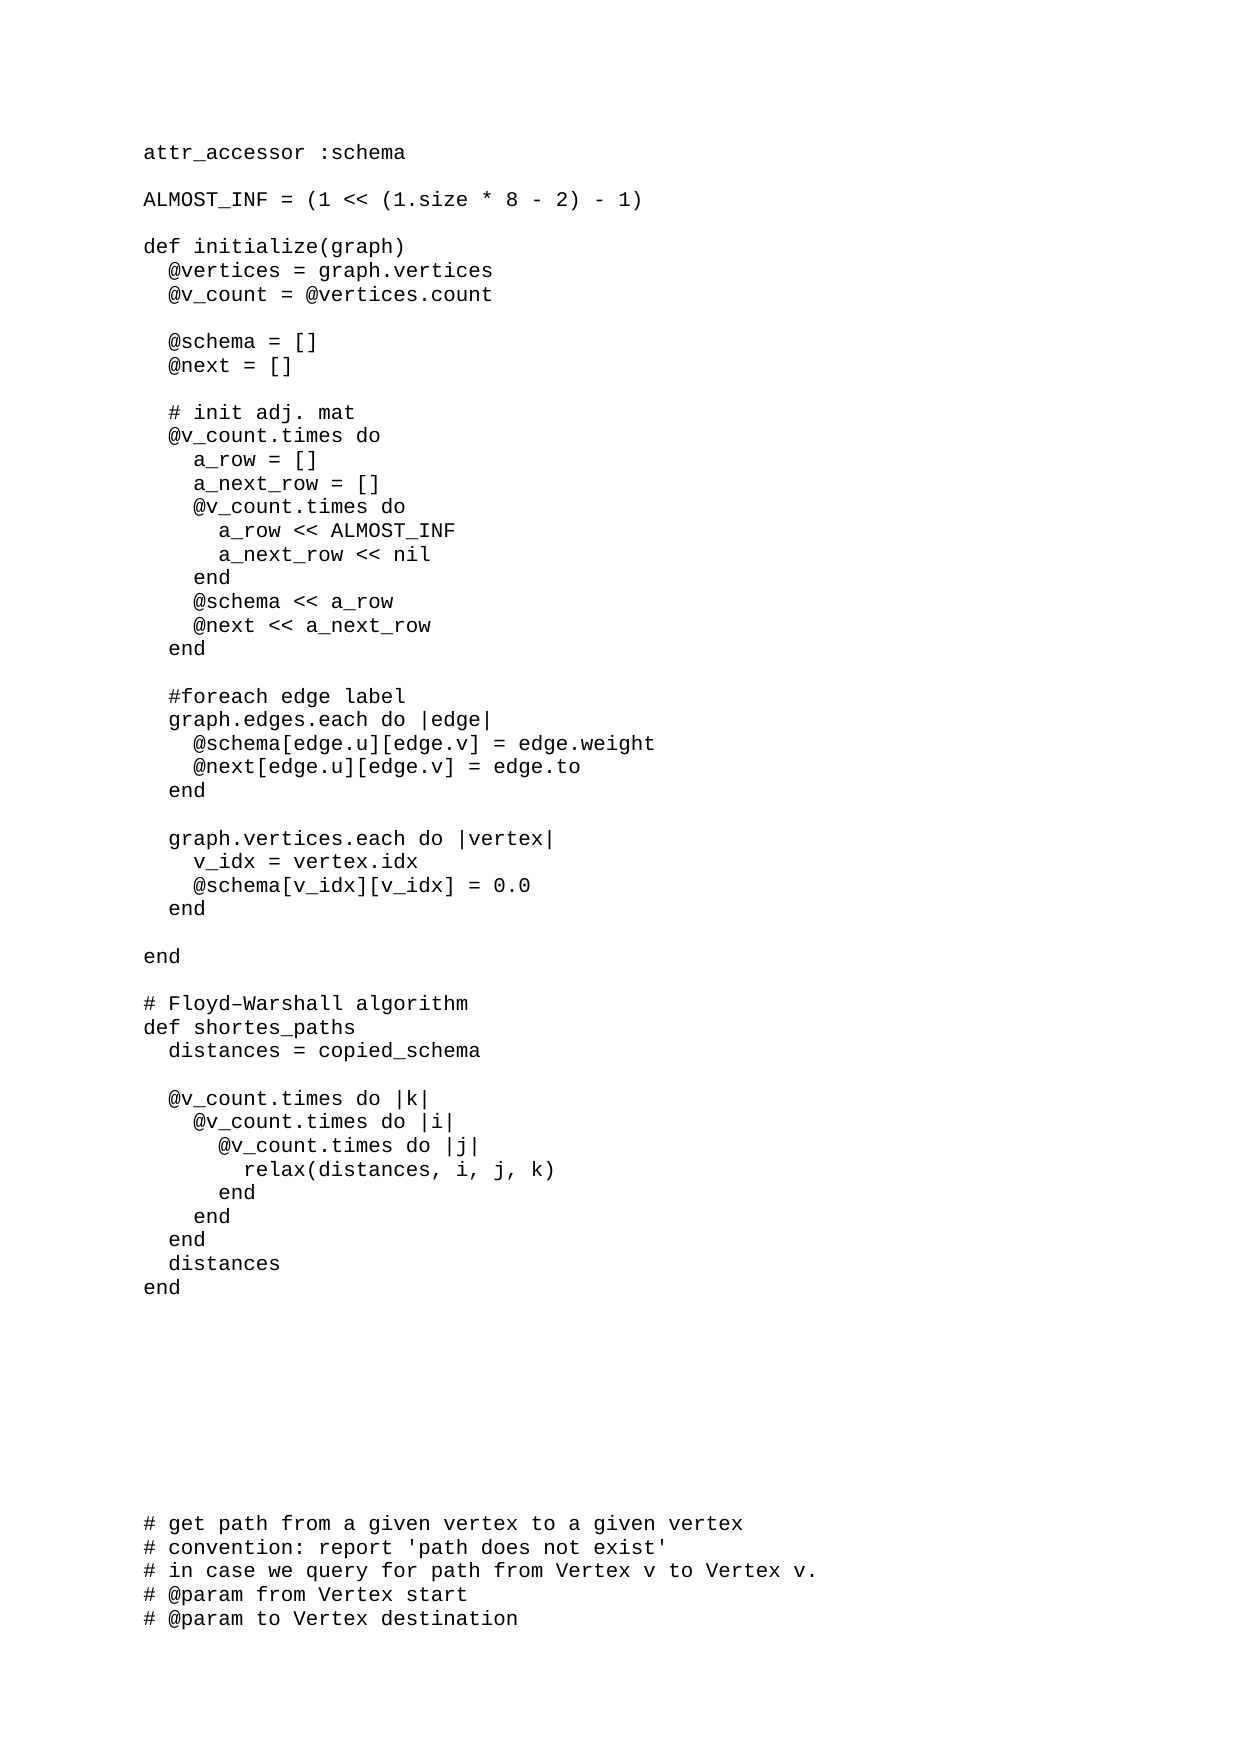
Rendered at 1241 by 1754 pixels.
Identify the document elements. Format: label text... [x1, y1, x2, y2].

text end [118, 638, 1122, 662]
text # convention: report 'path does not exist' [118, 1537, 1122, 1561]
text # @param from Vertex start [118, 1584, 1122, 1608]
text def initialize(graph) [118, 236, 1122, 260]
text # @param to Vertex destination [118, 1608, 1122, 1631]
text # in case we query for path from Vertex v to Vertex v. [118, 1561, 1122, 1584]
text @next = [] [118, 354, 1122, 378]
text # init adj. mat [118, 402, 1122, 426]
text @v_count.times do [118, 426, 1122, 449]
text distances [118, 1253, 1122, 1277]
text a_next_row = [] [118, 473, 1122, 496]
text graph.vertices.each do |vertex| [118, 827, 1122, 851]
text attr_accessor :schema [118, 142, 1122, 165]
text @next[edge.u][edge.v] = edge.to [118, 757, 1122, 780]
text end [118, 567, 1122, 591]
text end [118, 1277, 1122, 1300]
text @schema[v_idx][v_idx] = 0.0 [118, 875, 1122, 898]
text graph.edges.each do |edge| [118, 709, 1122, 733]
text end [118, 1229, 1122, 1253]
text @v_count = @vertices.count [118, 284, 1122, 307]
text a_row = [] [118, 449, 1122, 473]
text # Floyd–Warshall algorithm [118, 993, 1122, 1017]
text @schema = [] [118, 331, 1122, 354]
text distances = copied_schema [118, 1040, 1122, 1064]
text a_next_row << nil [118, 544, 1122, 567]
text @schema[edge.u][edge.v] = edge.weight [118, 733, 1122, 757]
text end [118, 898, 1122, 922]
text a_row << ALMOST_INF [118, 520, 1122, 544]
text end [118, 1206, 1122, 1229]
text relax(distances, i, j, k) [118, 1158, 1122, 1182]
text @v_count.times do |k| [118, 1088, 1122, 1111]
text def shortes_paths [118, 1017, 1122, 1040]
text @v_count.times do [118, 496, 1122, 520]
text #foreach edge label [118, 686, 1122, 709]
text @next << a_next_row [118, 615, 1122, 638]
text @vertices = graph.vertices [118, 260, 1122, 284]
text v_idx = vertex.idx [118, 851, 1122, 875]
text @schema << a_row [118, 591, 1122, 615]
text end [118, 780, 1122, 804]
text @v_count.times do |j| [118, 1135, 1122, 1158]
text @v_count.times do |i| [118, 1111, 1122, 1135]
text end [118, 1182, 1122, 1206]
text end [118, 946, 1122, 969]
text ALMOST_INF = (1 << (1.size * 8 - 2) - 1) [118, 189, 1122, 213]
text # get path from a given vertex to a given vertex [118, 1513, 1122, 1537]
